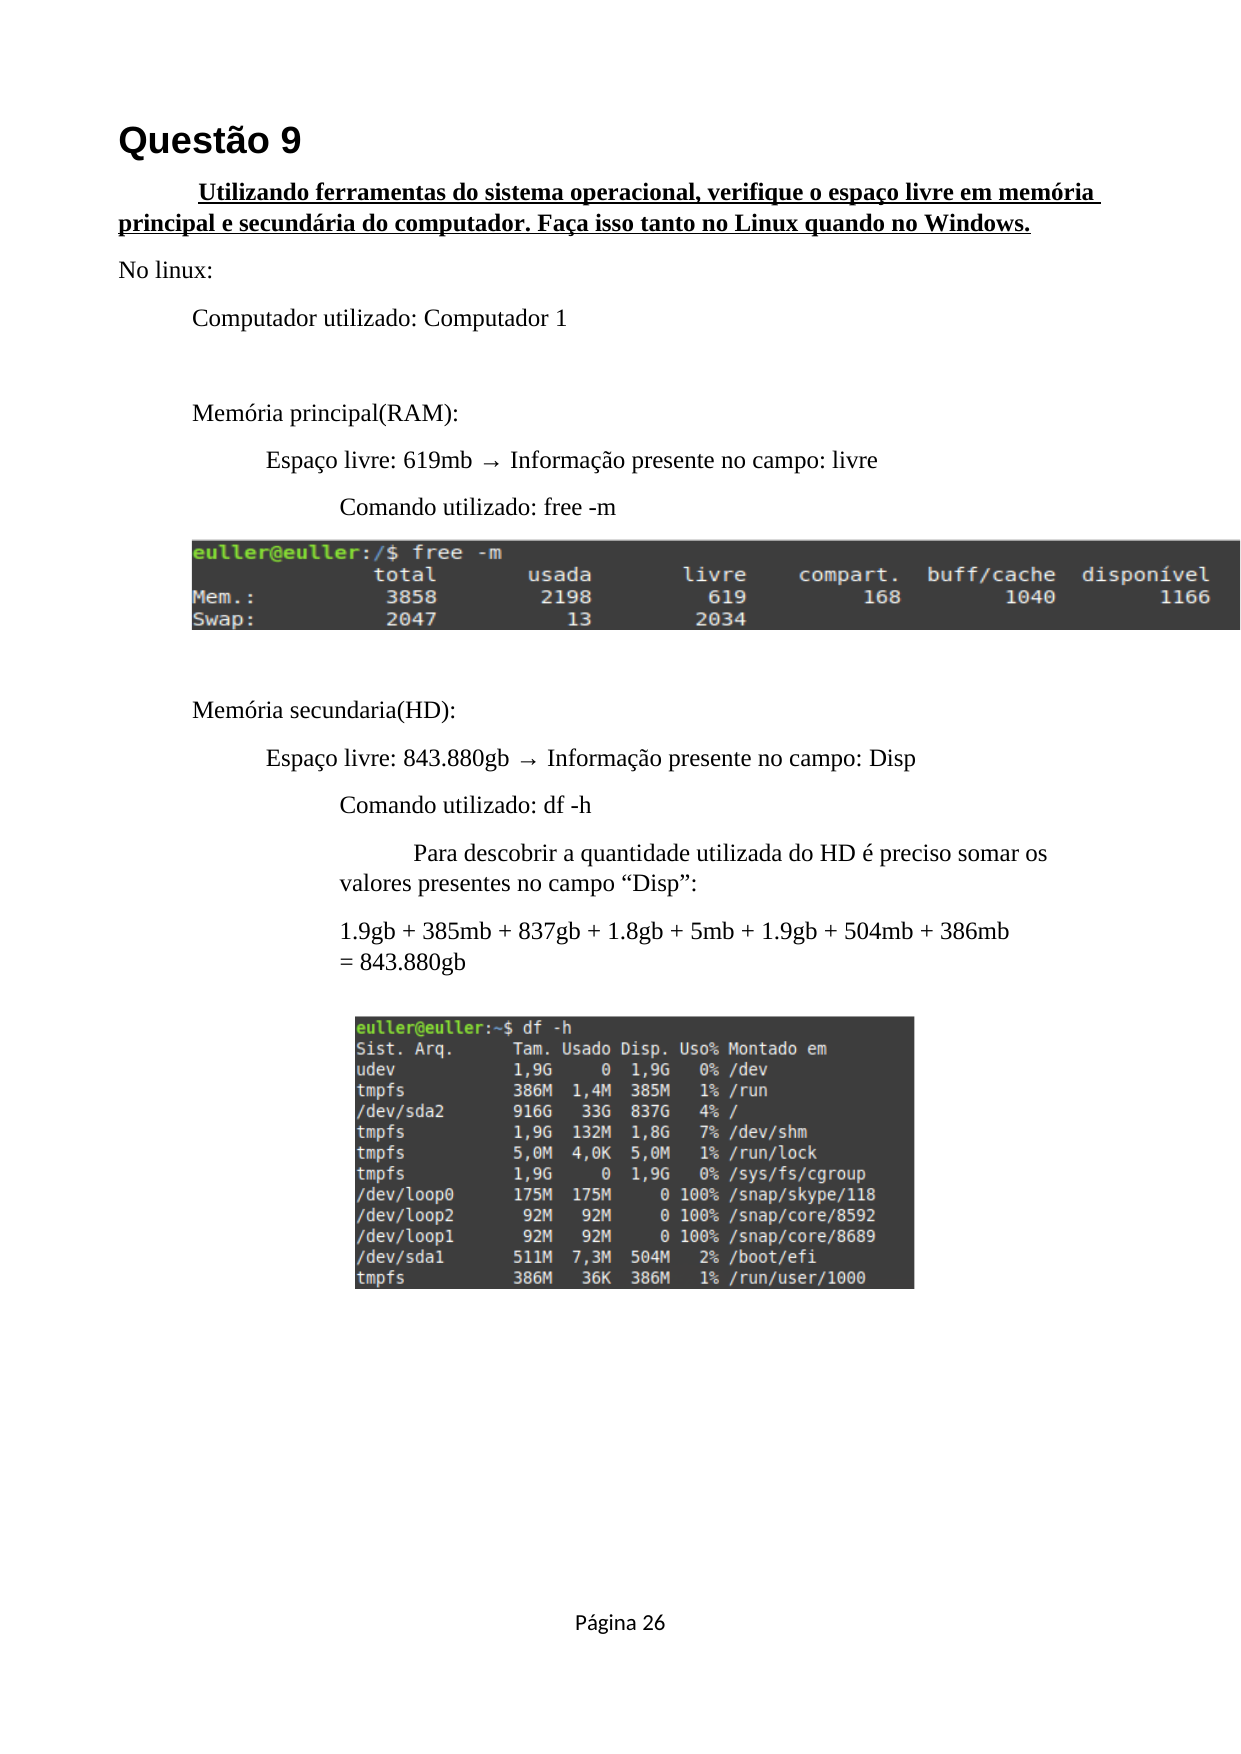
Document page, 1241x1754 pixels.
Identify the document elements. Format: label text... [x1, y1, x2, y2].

text 1.9gb + 385mb + 837gb + 1.8gb + 5mb + 1.9gb + 504mb + 386mb = 843.880gb [118, 916, 1122, 975]
text Para descobrir a quantidade utilizada do HD é preciso somar os valores presentes no campo “Disp”: [118, 838, 1122, 897]
text Comando utilizado: free -m [118, 492, 1122, 521]
text Utilizando ferramentas do sistema operacional, verifique o espaço livre em memória principal e secundária do computador. Faça isso tanto no Linux quando no Windows. [118, 177, 1122, 237]
text Memória secundaria(HD): [118, 696, 1122, 724]
text Espaço livre: 619mb → Informação presente no campo: livre [118, 445, 1122, 474]
text Comando utilizado: df -h [118, 790, 1122, 819]
text Computador utilizado: Computador 1 [118, 303, 1122, 332]
text No linux: [118, 255, 1122, 284]
subtitle Questão 9 [118, 118, 1122, 162]
text Espaço livre: 843.880gb → Informação presente no campo: Disp [118, 743, 1122, 772]
text Memória principal(RAM): [118, 398, 1122, 426]
